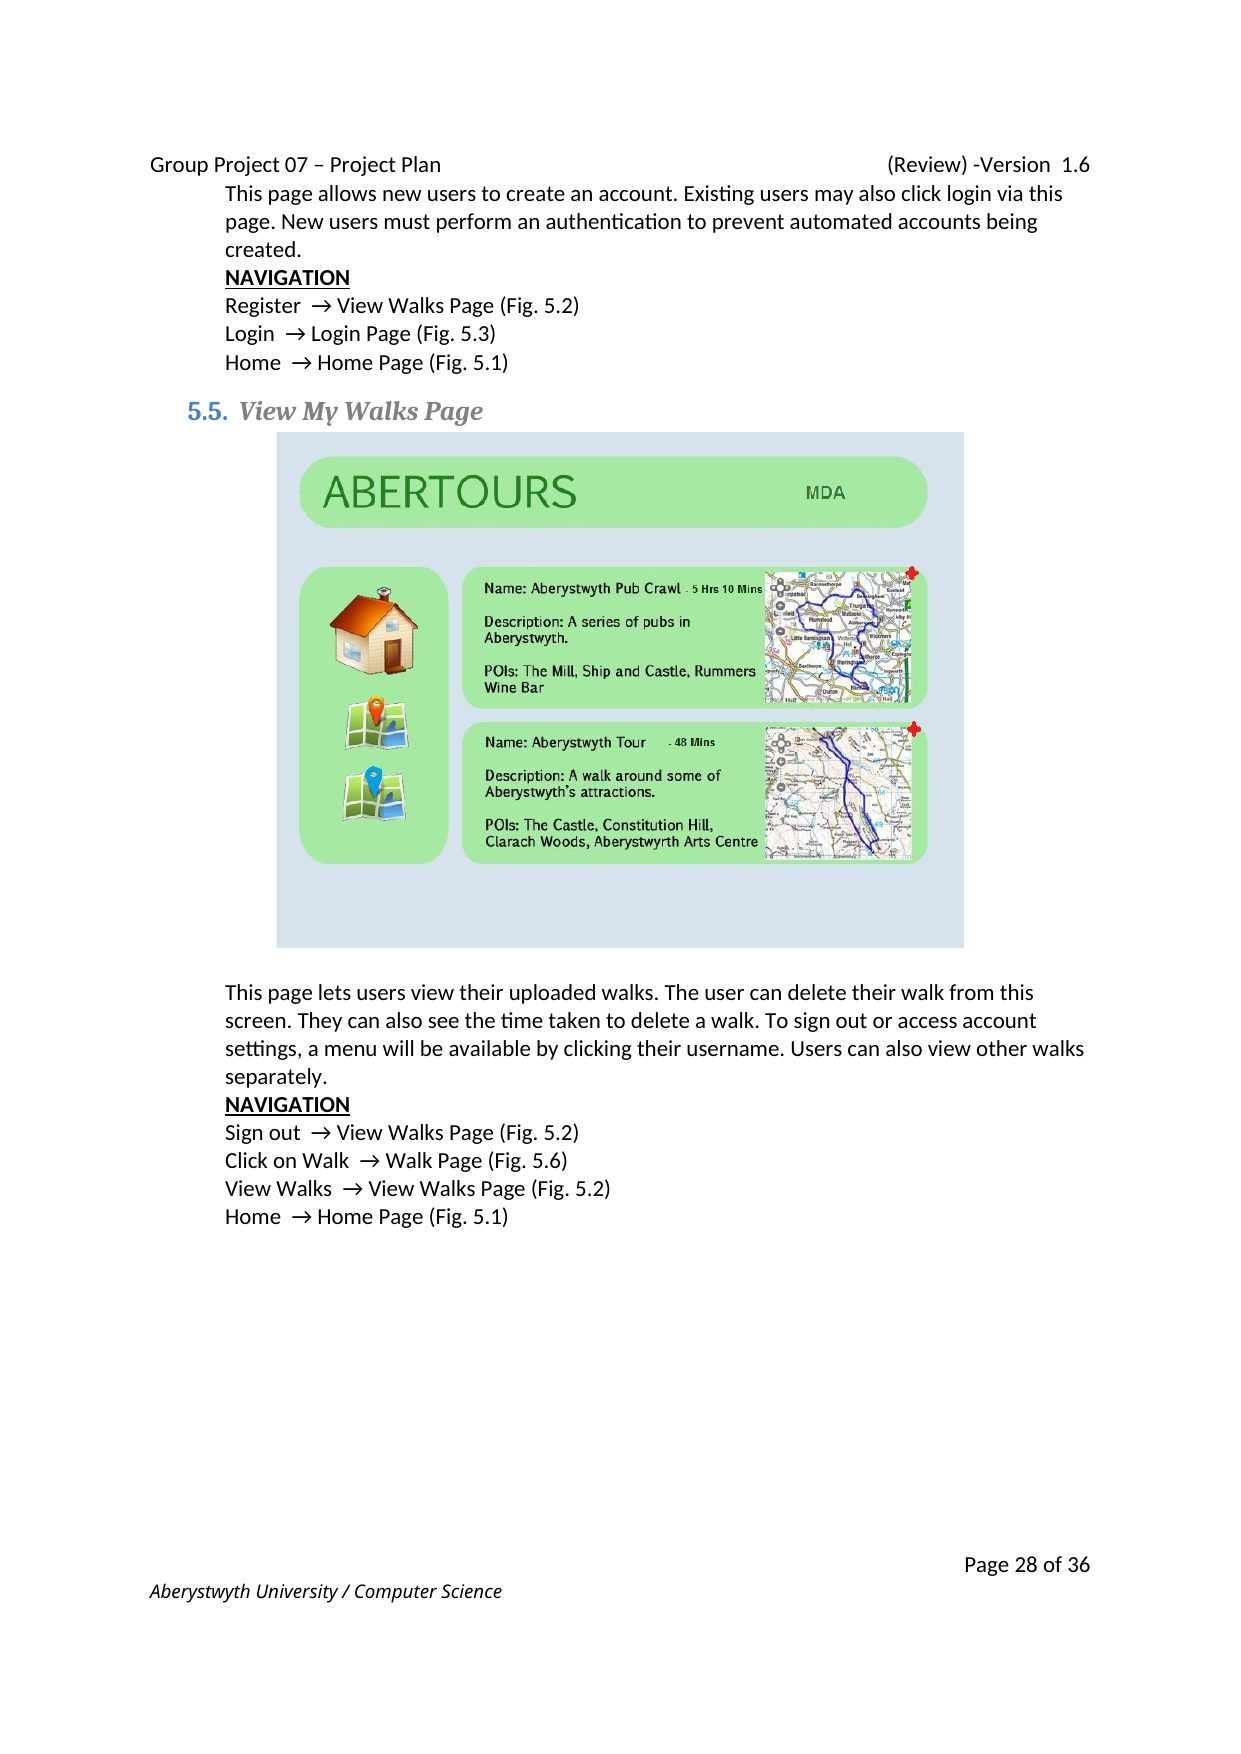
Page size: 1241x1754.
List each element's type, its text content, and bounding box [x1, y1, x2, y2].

text Home → Home Page (Fig. 5.1) [225, 1202, 1090, 1230]
text This page allows new users to create an account. Existing users may also click login via this page. New users must perform an authentication to prevent automated accounts being created. [225, 179, 1090, 263]
text Login → Login Page (Fig. 5.3) [225, 319, 1090, 348]
text NAVIGATION [225, 1090, 1090, 1118]
subtitle View My Walks Page [187, 396, 1090, 428]
text NAVIGATION [225, 263, 1090, 292]
text View Walks → View Walks Page (Fig. 5.2) [225, 1174, 1090, 1202]
text Sign out → View Walks Page (Fig. 5.2) [225, 1118, 1090, 1146]
text Click on Walk → Walk Page (Fig. 5.6) [225, 1146, 1090, 1174]
text Register → View Walks Page (Fig. 5.2) [225, 292, 1090, 319]
text This page lets users view their uploaded walks. The user can delete their walk from this screen. They can also see the time taken to delete a walk. To sign out or access account settings, a menu will be available by clicking their username. Users can also view other walks separately. [225, 978, 1090, 1090]
text Home → Home Page (Fig. 5.1) [225, 348, 1090, 376]
